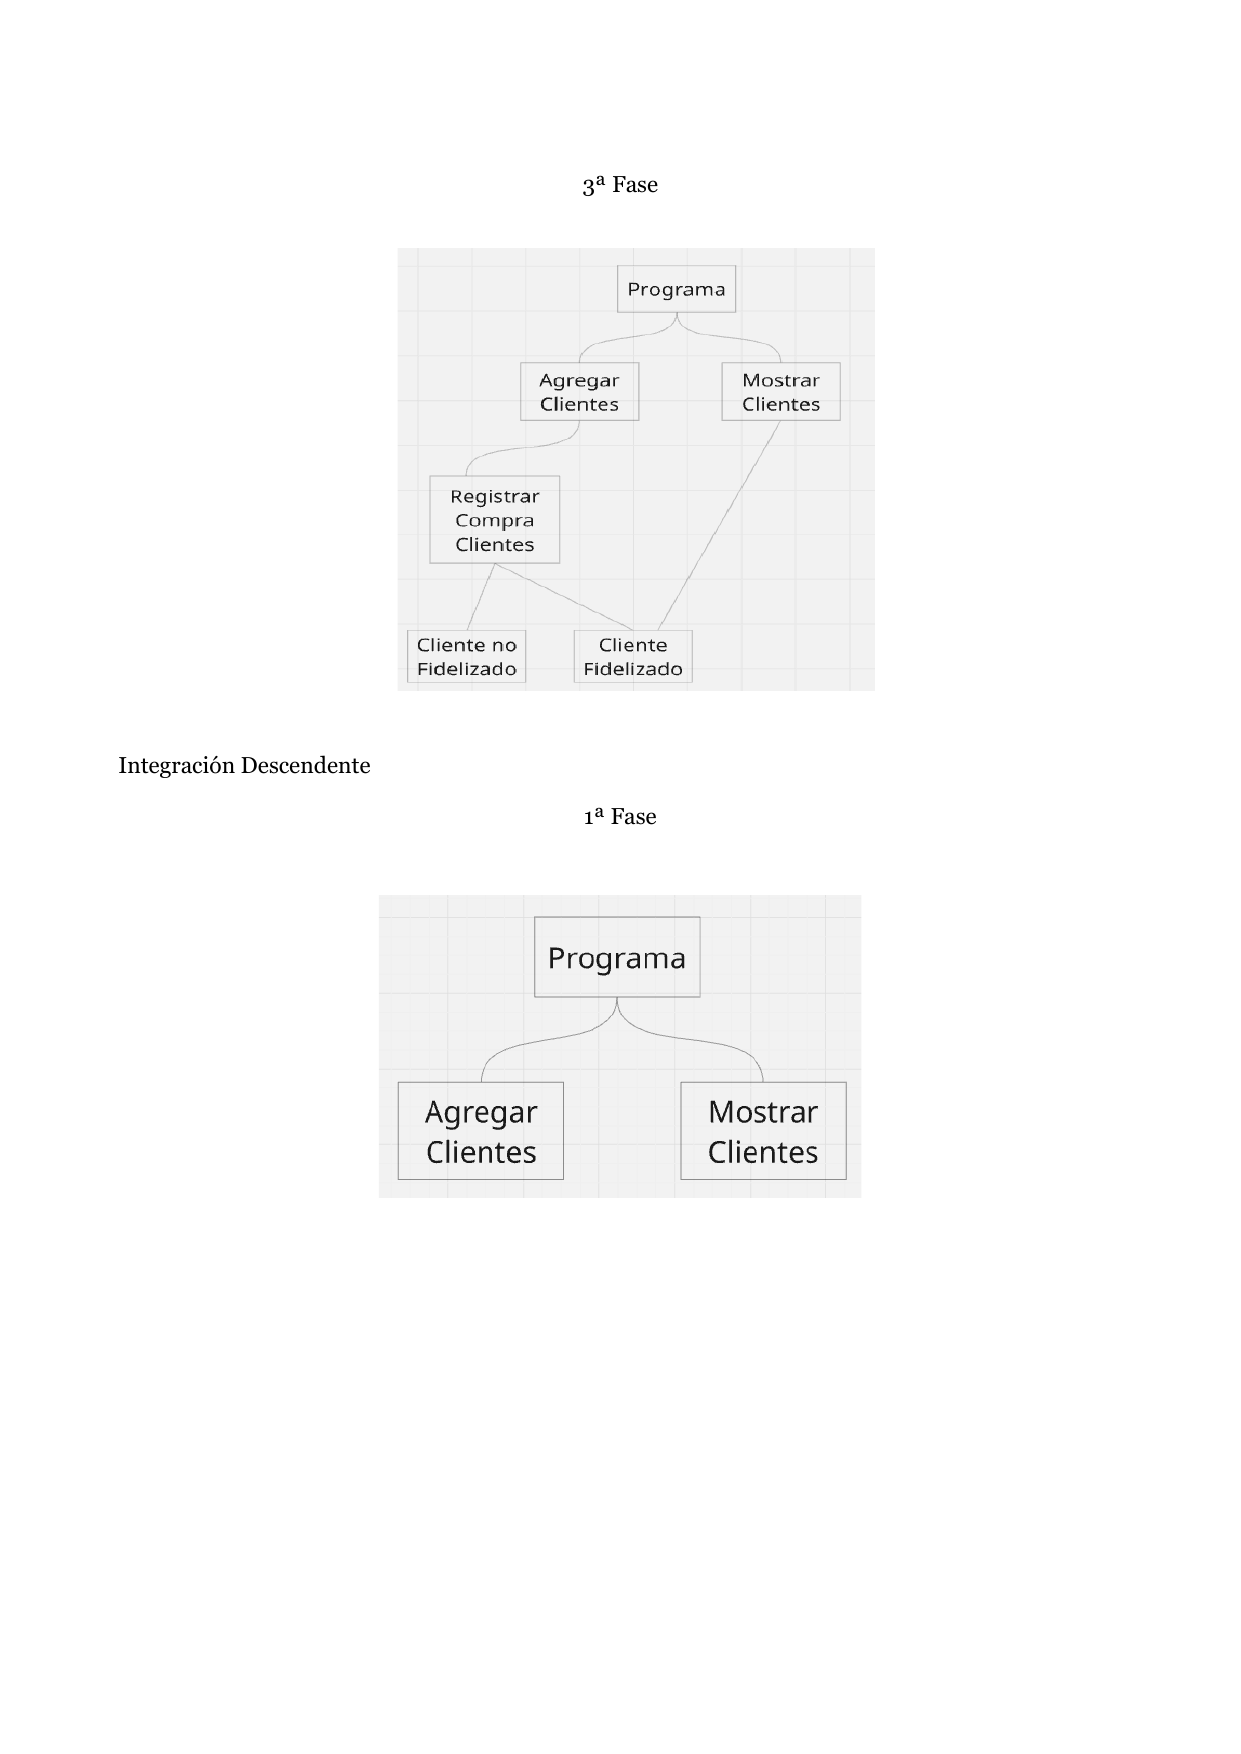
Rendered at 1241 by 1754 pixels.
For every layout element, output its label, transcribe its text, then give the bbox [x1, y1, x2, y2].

picture [378, 895, 862, 1198]
text 3ª Fase [118, 171, 1122, 197]
text 1ª Fase [118, 803, 1122, 829]
picture [397, 248, 875, 691]
text Integración Descendente [118, 752, 1122, 778]
